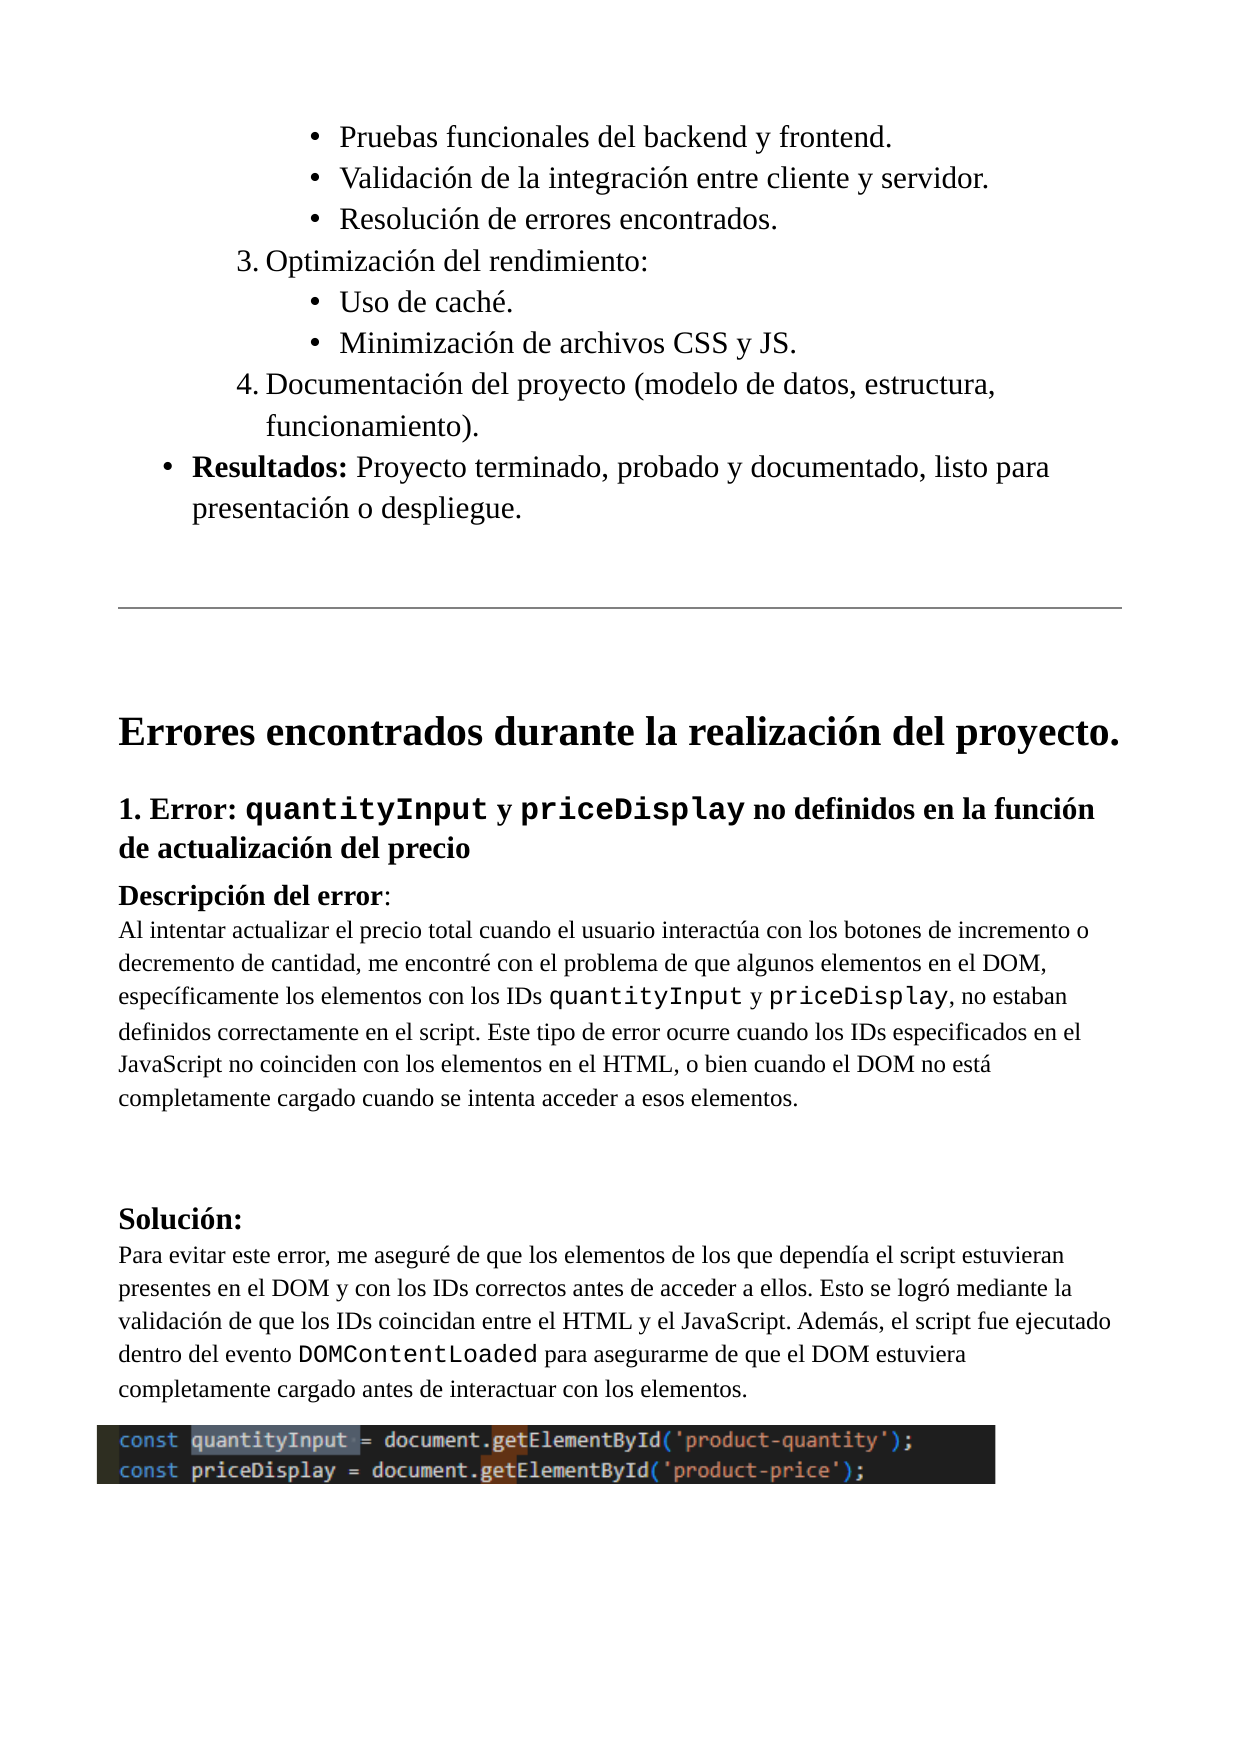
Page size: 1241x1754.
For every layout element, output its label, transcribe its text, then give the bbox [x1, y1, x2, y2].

list Validación de la integración entre cliente y servidor. [309, 159, 1122, 195]
list Pruebas funcionales del backend y frontend. [309, 118, 1122, 154]
list Resolución de errores encontrados. [309, 201, 1122, 237]
text Descripción del error: Al intentar actualizar el precio total cuando el usuario interactúa con los botones de incremento o decremento de cantidad, me encontré con el problema de que algunos elementos en el DOM, específicamente los elementos con los IDs quantityInput y priceDisplay, no estaban definidos correctamente en el script. Este tipo de error ocurre cuando los IDs especificados en el JavaScript no coinciden con los elementos en el HTML, o bien cuando el DOM no está completamente cargado cuando se intenta acceder a esos elementos. [118, 878, 1122, 1111]
list Resultados: Proyecto terminado, probado y documentado, listo para presentación o despliegue. [162, 448, 1122, 525]
text Solución: Para evitar este error, me aseguré de que los elementos de los que dependía el script estuvieran presentes en el DOM y con los IDs correctos antes de acceder a ellos. Esto se logró mediante la validación de que los IDs coincidan entre el HTML y el JavaScript. Además, el script fue ejecutado dentro del evento DOMContentLoaded para asegurarme de que el DOM estuviera completamente cargado antes de interactuar con los elementos. [118, 1200, 1122, 1403]
picture [96, 1425, 996, 1484]
list Minimización de archivos CSS y JS. [309, 324, 1122, 360]
list Uso de caché. [309, 283, 1122, 319]
list Documentación del proyecto (modelo de datos, estructura, funcionamiento). [236, 366, 1122, 443]
text Errores encontrados durante la realización del proyecto. [118, 706, 1122, 754]
subtitle 1. Error: quantityInput y priceDisplay no definidos en la función de actualización del precio [118, 791, 1122, 865]
list Optimización del rendimiento: [236, 242, 1122, 278]
